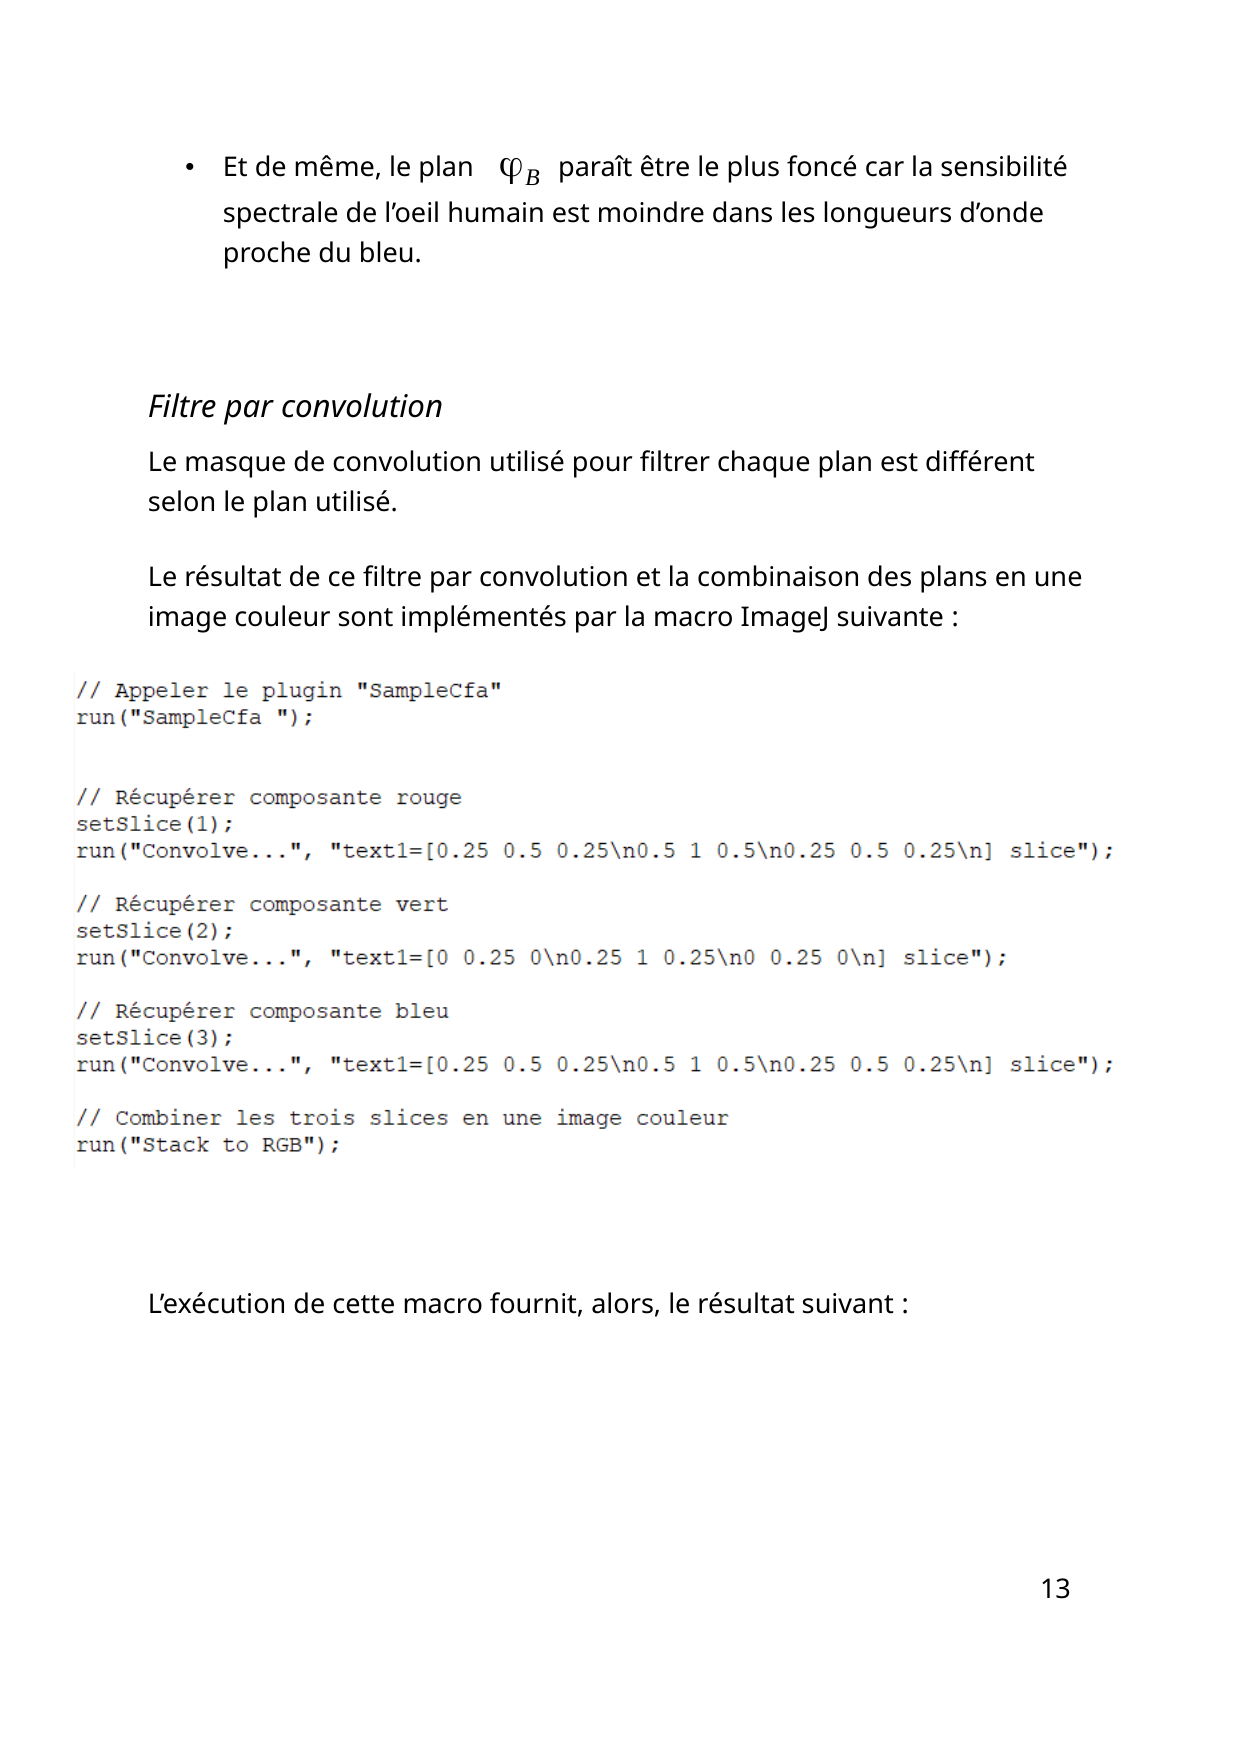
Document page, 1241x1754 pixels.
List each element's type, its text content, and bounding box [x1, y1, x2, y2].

picture [73, 672, 1167, 1169]
list Et de même, le plan paraît être le plus foncé car la sensibilité spectrale de l’oeil humain est moindre dans les longueurs d’onde proche du bleu. [185, 148, 1093, 271]
text Filtre par convolution [148, 384, 1093, 427]
text Le masque de convolution utilisé pour filtrer chaque plan est différent selon le plan utilisé. [148, 442, 1093, 519]
text L’exécution de cette macro fournit, alors, le résultat suivant : [148, 1284, 1093, 1321]
text Le résultat de ce filtre par convolution et la combinaison des plans en une image couleur sont implémentés par la macro ImageJ suivante : [148, 557, 1093, 634]
